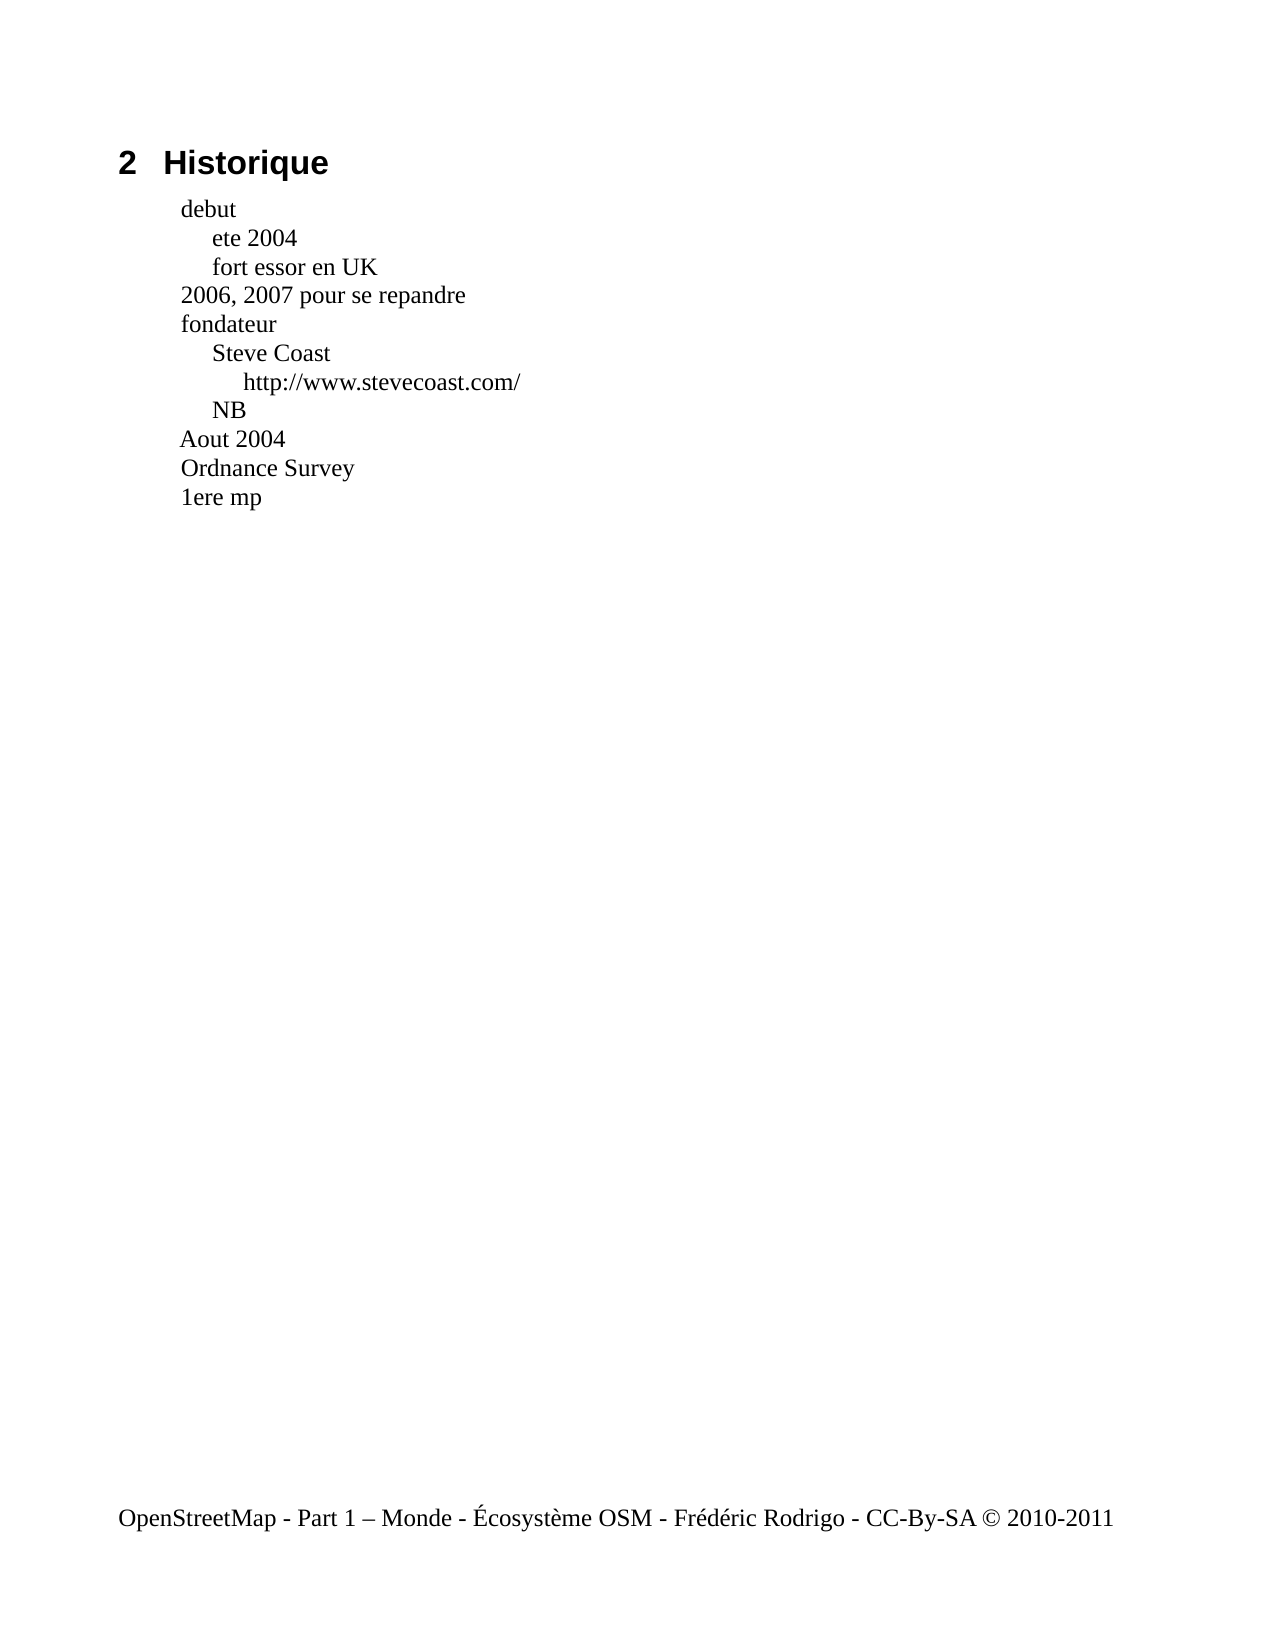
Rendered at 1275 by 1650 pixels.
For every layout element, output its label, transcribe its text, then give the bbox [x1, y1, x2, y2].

text debut [118, 194, 1157, 223]
subtitle Historique [118, 143, 1157, 182]
text 2006, 2007 pour se repandre [118, 281, 1157, 309]
text fondateur [118, 309, 1157, 338]
text Ordnance Survey [118, 453, 1157, 482]
text 1ere mp [118, 482, 1157, 511]
text Steve Coast [118, 338, 1157, 367]
text http://www.stevecoast.com/ [118, 367, 1157, 396]
text fort essor en UK [118, 252, 1157, 281]
text Aout 2004 [118, 424, 1157, 453]
text NB [118, 396, 1157, 424]
text ete 2004 [118, 223, 1157, 252]
